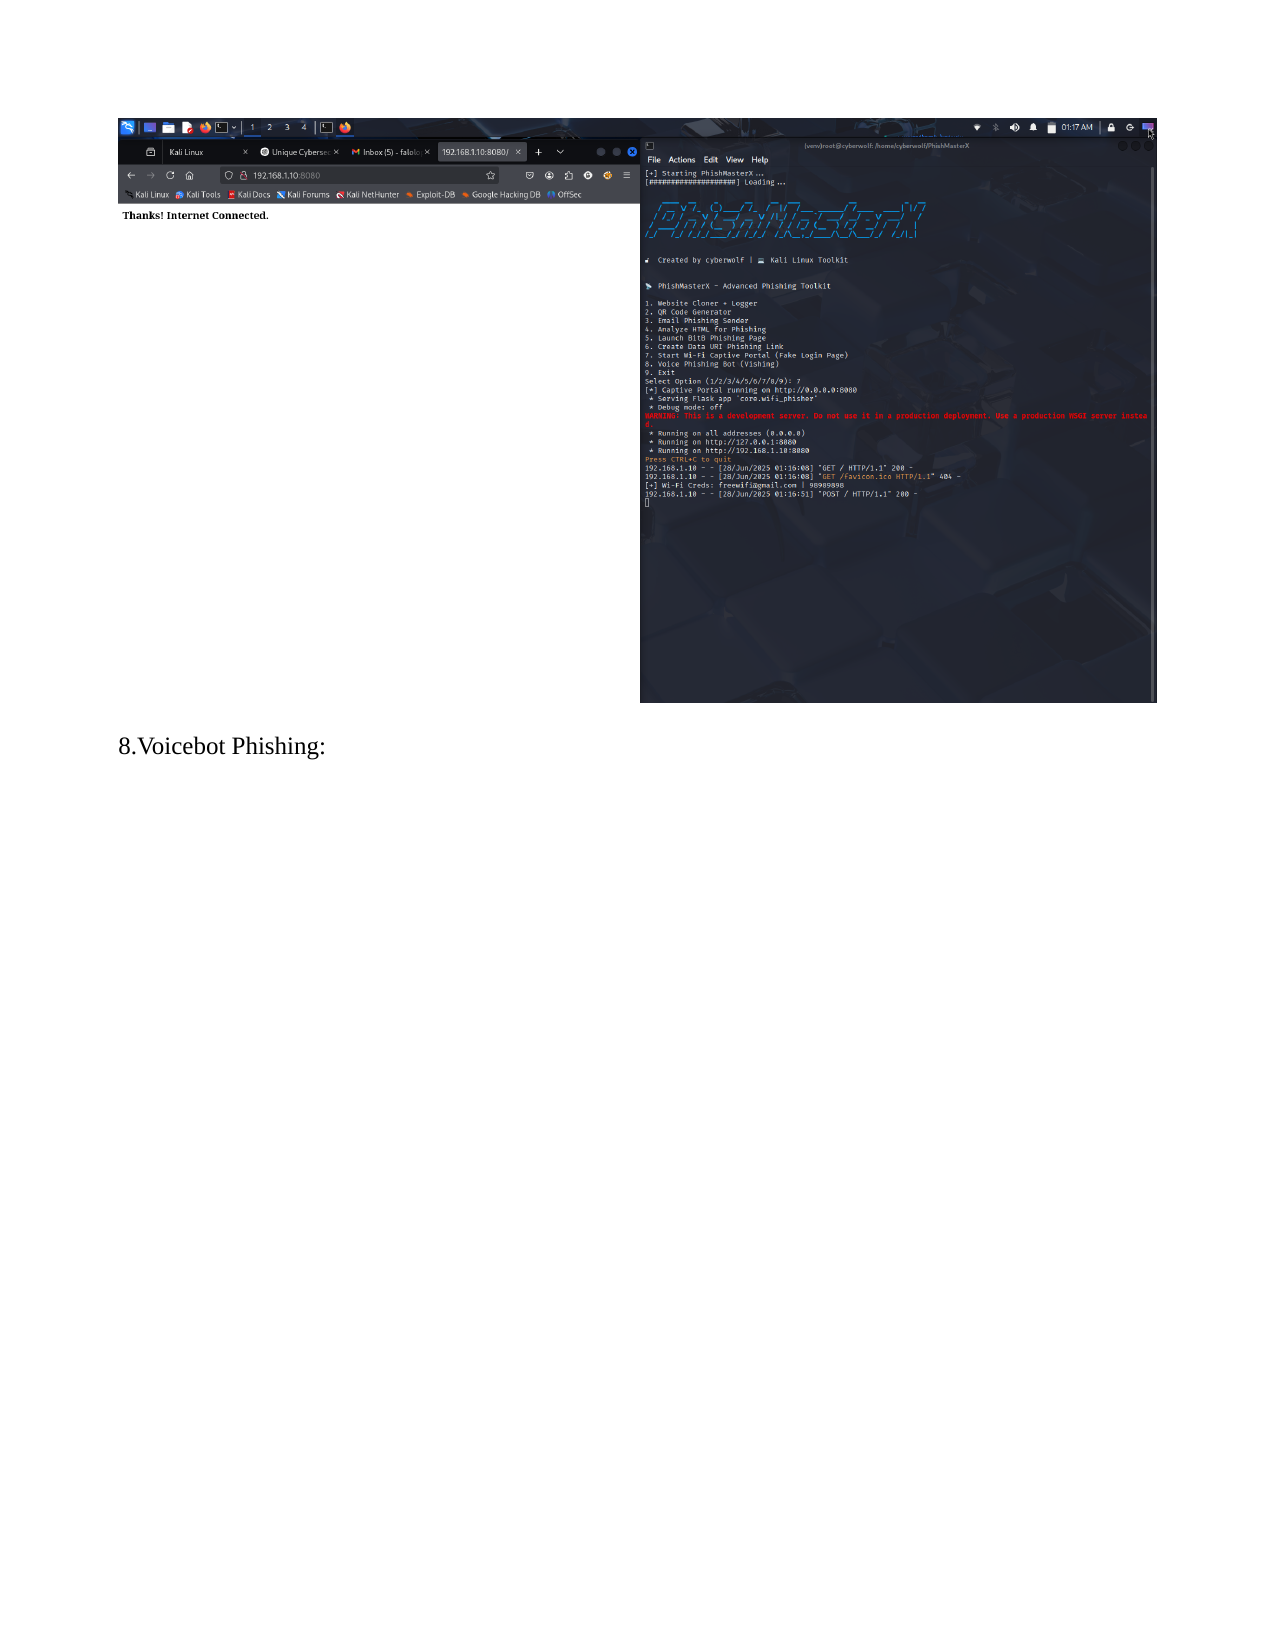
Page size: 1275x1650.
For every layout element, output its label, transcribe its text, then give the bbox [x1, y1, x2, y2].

picture [118, 118, 1157, 703]
text 8.Voicebot Phishing: [118, 731, 1157, 760]
